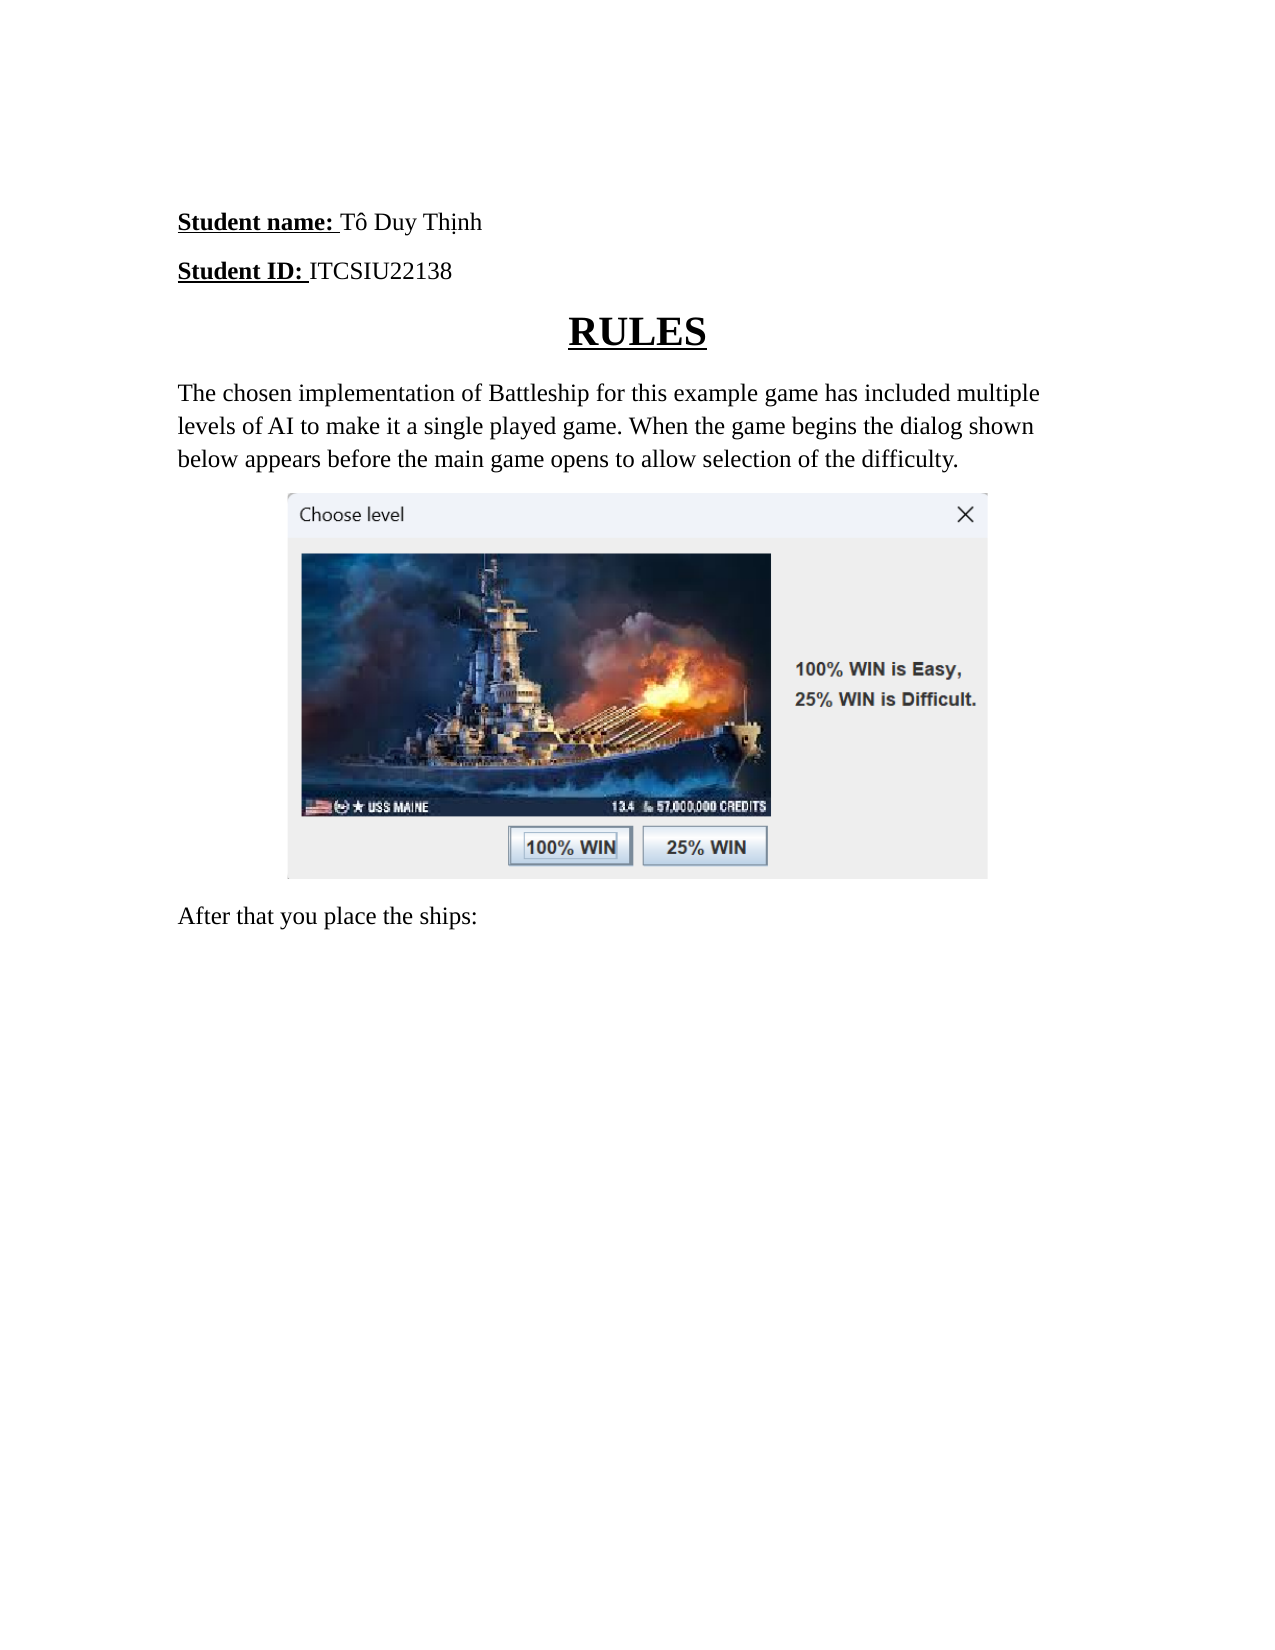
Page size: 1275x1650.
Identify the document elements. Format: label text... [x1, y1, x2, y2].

text After that you place the ships: [177, 901, 1098, 929]
text RULES [177, 306, 1098, 354]
text The chosen implementation of Battleship for this example game has included multiple levels of AI to make it a single played game. When the game begins the dialog shown below appears before the main game opens to allow selection of the difficulty. [177, 378, 1098, 473]
text Student name: Tô Duy Thịnh [177, 207, 1098, 236]
text Student ID: ITCSIU22138 [177, 256, 1098, 285]
